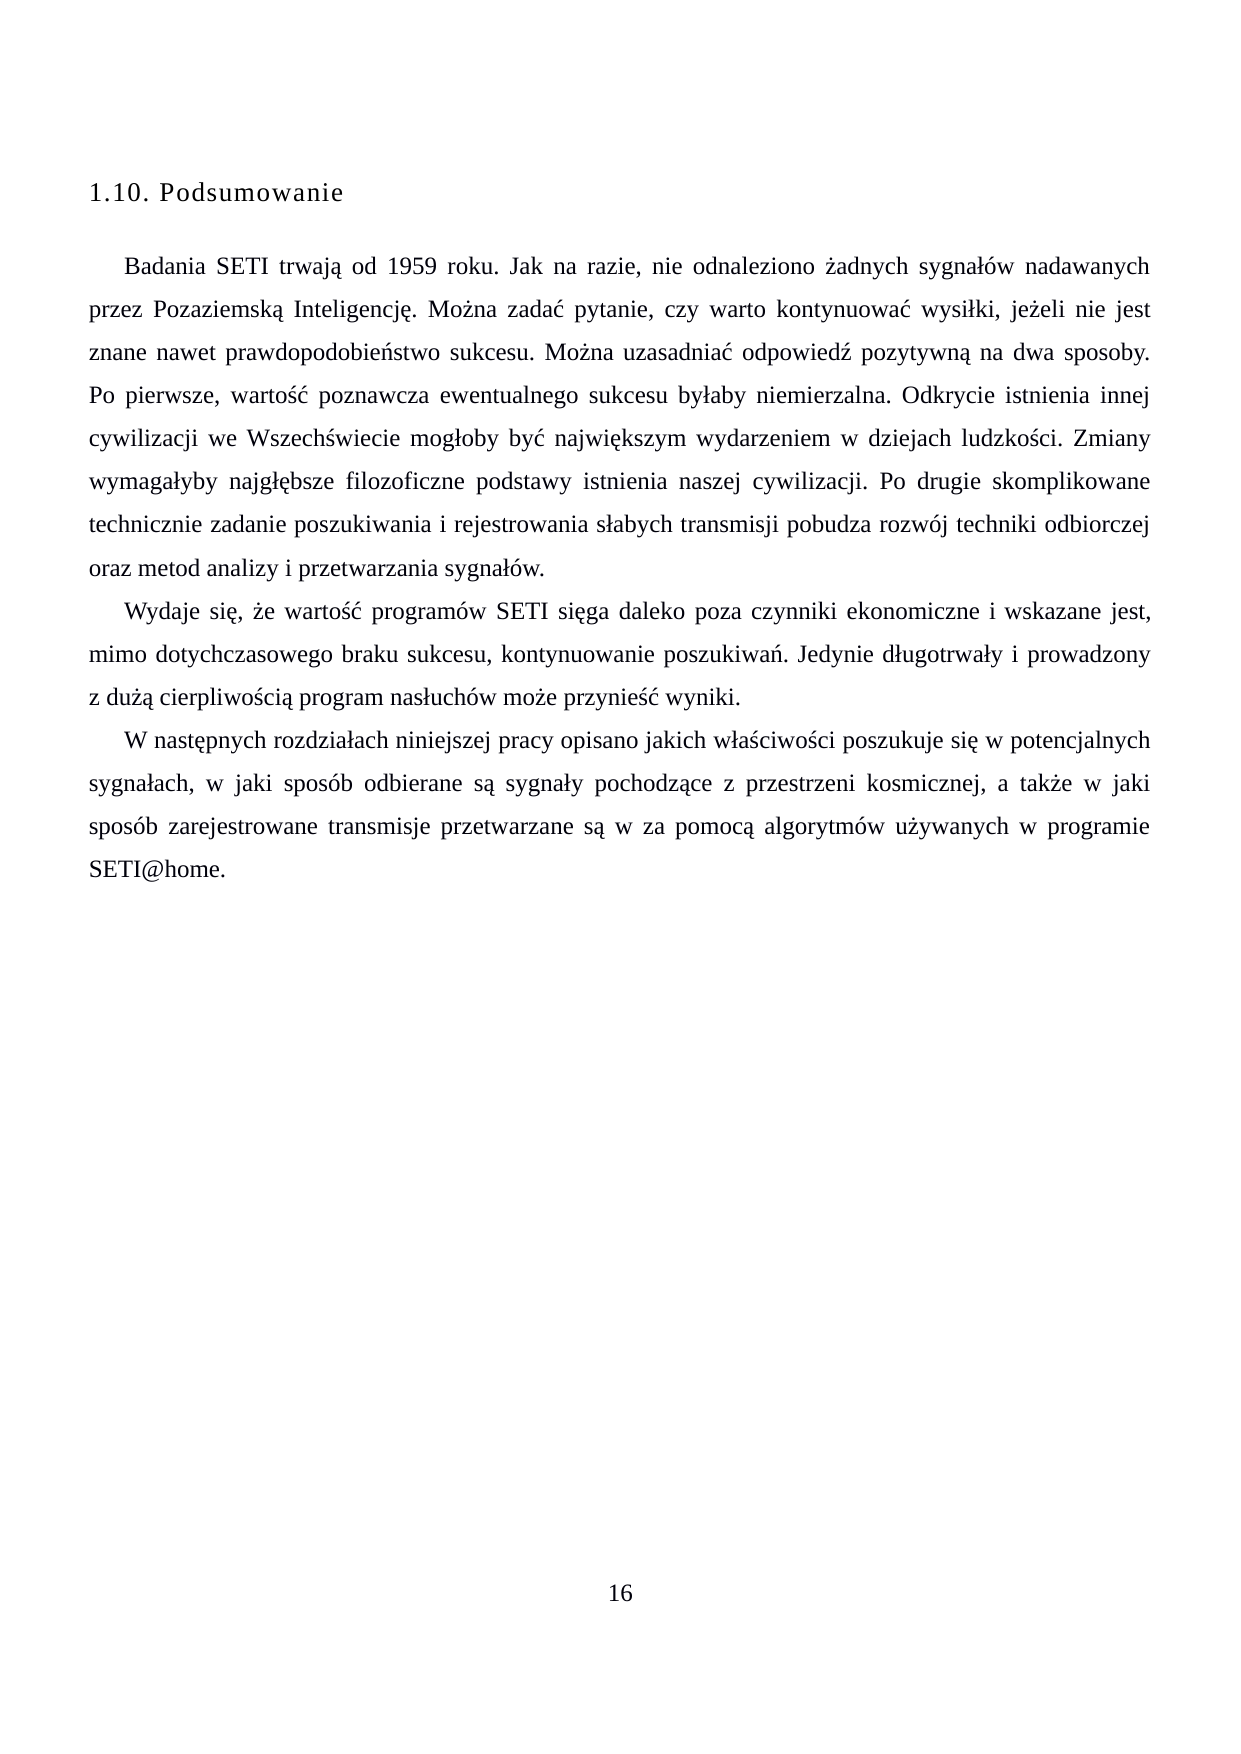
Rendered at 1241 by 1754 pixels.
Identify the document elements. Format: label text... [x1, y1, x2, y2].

text Wydaje się, że wartość programów SETI sięga daleko poza czynniki ekonomiczne i wskazane jest, mimo dotychczasowego braku sukcesu, kontynuowanie poszukiwań. Jedynie długotrwały i prowadzony z dużą cierpliwością program nasłuchów może przynieść wyniki. [88, 596, 1152, 711]
text Badania SETI trwają od 1959 roku. Jak na razie, nie odnaleziono żadnych sygnałów nadawanych przez Pozaziemską Inteligencję. Można zadać pytanie, czy warto kontynuować wysiłki, jeżeli nie jest znane nawet prawdopodobieństwo sukcesu. Można uzasadniać odpowiedź pozytywną na dwa sposoby. Po pierwsze, wartość poznawcza ewentualnego sukcesu byłaby niemierzalna. Odkrycie istnienia innej cywilizacji we Wszechświecie mogłoby być największym wydarzeniem w dziejach ludzkości. Zmiany wymagałyby najgłębsze filozoficzne podstawy istnienia naszej cywilizacji. Po drugie skomplikowane technicznie zadanie poszukiwania i rejestrowania słabych transmisji pobudza rozwój techniki odbiorczej oraz metod analizy i przetwarzania sygnałów. [88, 251, 1152, 581]
text W następnych rozdziałach niniejszej pracy opisano jakich właściwości poszukuje się w potencjalnych sygnałach, w jaki sposób odbierane są sygnały pochodzące z przestrzeni kosmicznej, a także w jaki sposób zarejestrowane transmisje przetwarzane są w za pomocą algorytmów używanych w programie SETI@home. [88, 725, 1152, 883]
subtitle 1.10. Podsumowanie [88, 176, 1152, 208]
